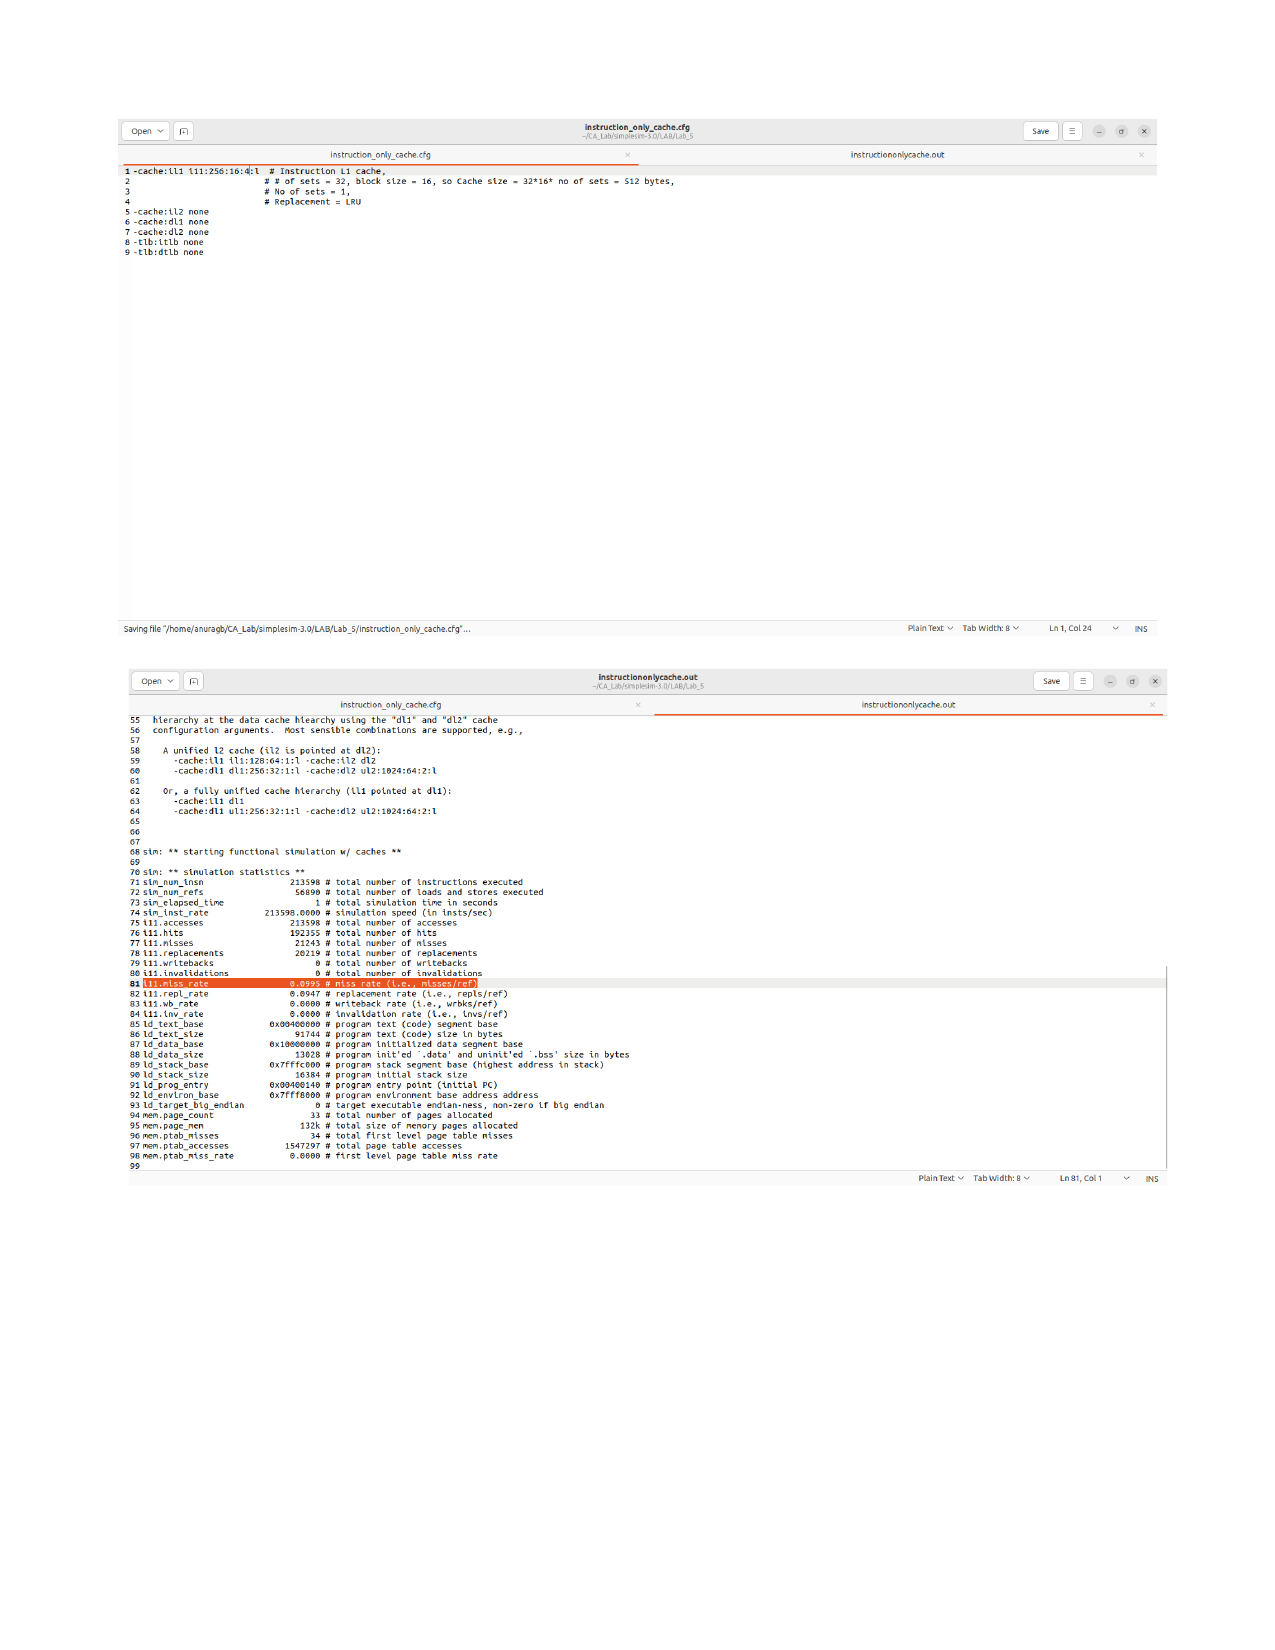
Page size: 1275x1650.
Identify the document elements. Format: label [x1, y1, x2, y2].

picture [118, 118, 1157, 636]
picture [128, 668, 1168, 1186]
